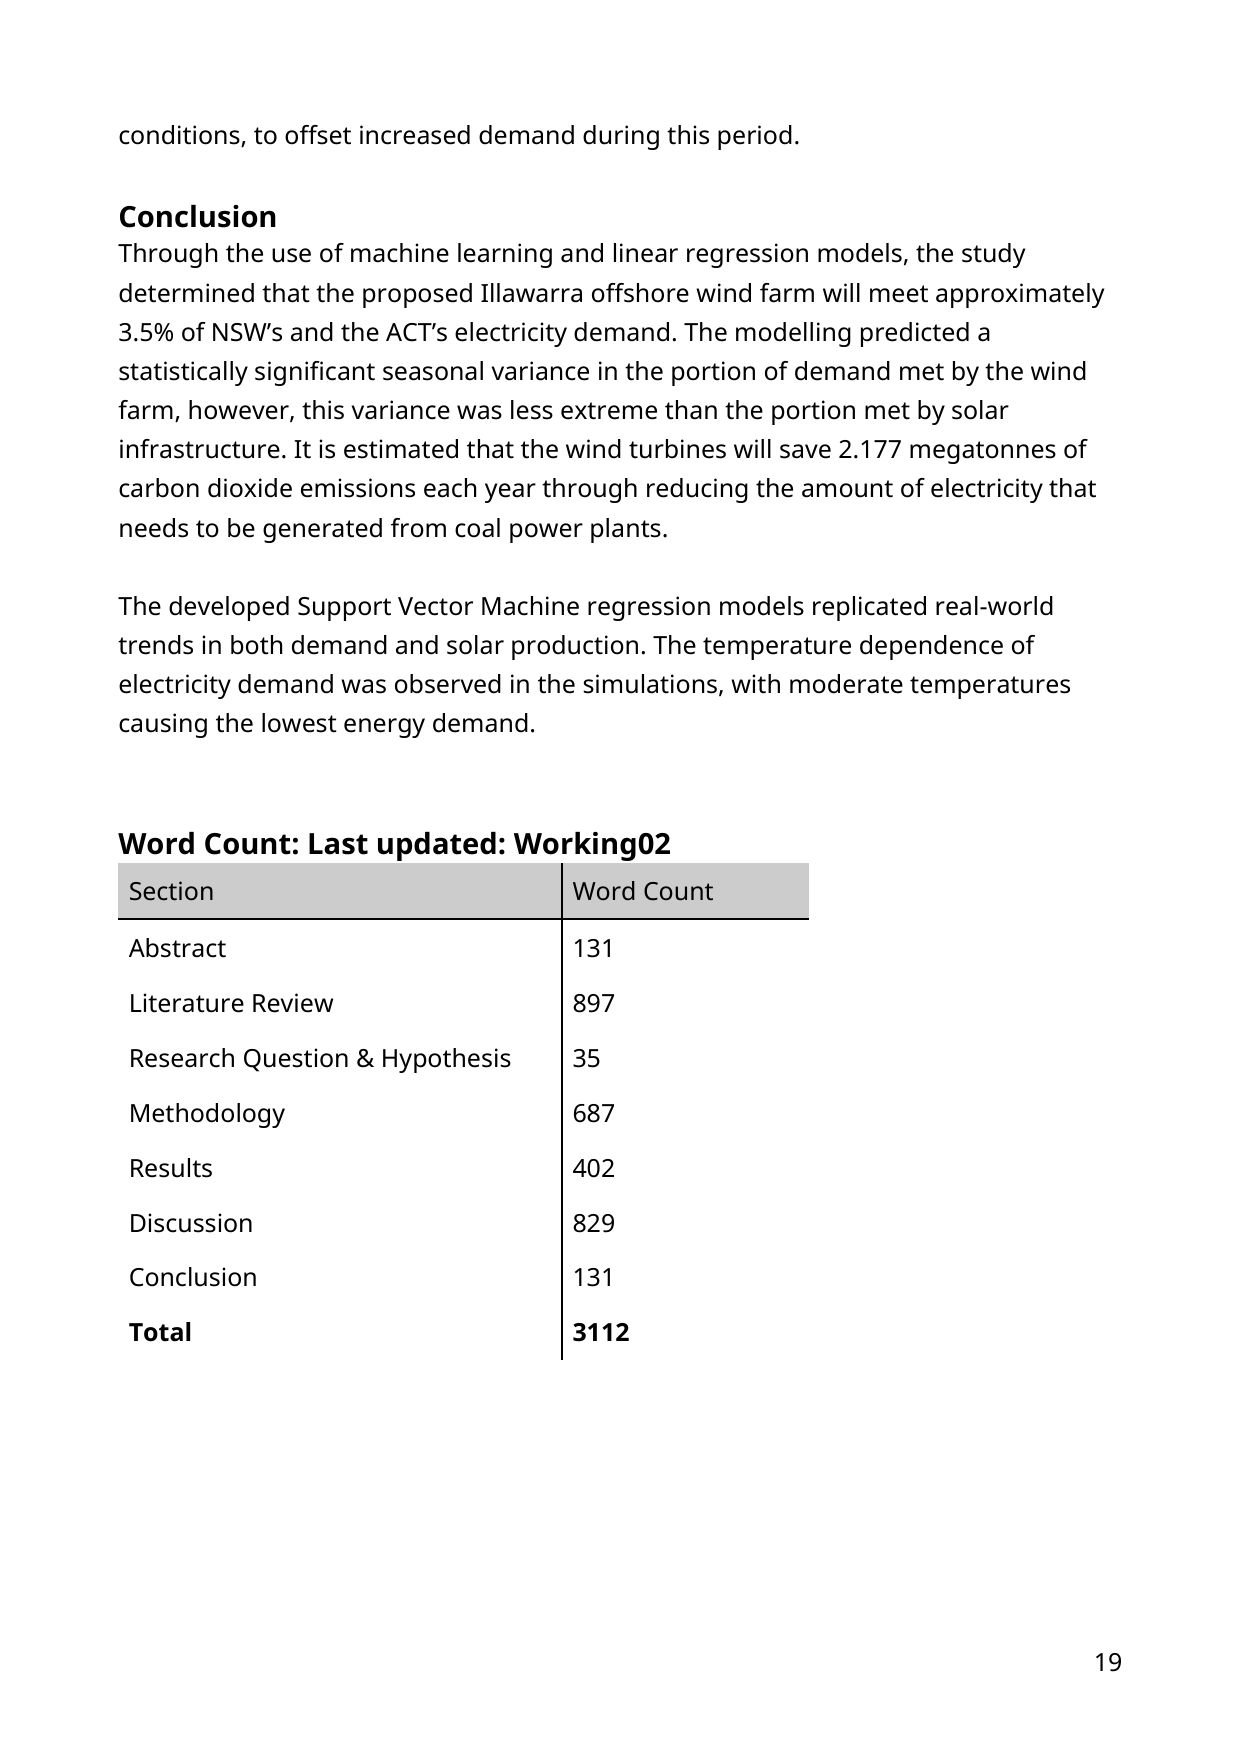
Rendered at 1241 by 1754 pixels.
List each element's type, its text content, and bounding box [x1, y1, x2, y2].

table_cell Total [118, 1305, 561, 1359]
table_cell 35 [563, 1030, 809, 1085]
table_cell 3112 [563, 1305, 809, 1359]
table_cell 687 [563, 1085, 809, 1140]
table_cell Methodology [118, 1085, 561, 1140]
table_header Section [118, 863, 561, 918]
table_cell Conclusion [118, 1250, 561, 1304]
table_cell 897 [563, 975, 809, 1030]
table_cell Discussion [118, 1195, 561, 1250]
table_header Word Count [563, 863, 809, 918]
table_cell 131 [563, 1250, 809, 1304]
table_cell Abstract [118, 920, 561, 975]
subtitle Word Count: Last updated: Working02 [118, 823, 1122, 863]
text conditions, to offset increased demand during this period. [118, 118, 1122, 152]
table_cell Research Question & Hypothesis [118, 1030, 561, 1085]
table_cell Results [118, 1140, 561, 1195]
table_cell Literature Review [118, 975, 561, 1030]
table_cell 402 [563, 1140, 809, 1195]
text The developed Support Vector Machine regression models replicated real-world trends in both demand and solar production. The temperature dependence of electricity demand was observed in the simulations, with moderate temperatures causing the lowest energy demand. [118, 588, 1122, 740]
table_cell 829 [563, 1195, 809, 1250]
table_cell 131 [563, 920, 809, 975]
text Through the use of machine learning and linear regression models, the study determined that the proposed Illawarra offshore wind farm will meet approximately 3.5% of NSW’s and the ACT’s electricity demand. The modelling predicted a statistically significant seasonal variance in the portion of demand met by the wind farm, however, this variance was less extreme than the portion met by solar infrastructure. It is estimated that the wind turbines will save 2.177 megatonnes of carbon dioxide emissions each year through reducing the amount of electricity that needs to be generated from coal power plants. [118, 236, 1122, 544]
subtitle Conclusion [118, 196, 1122, 236]
